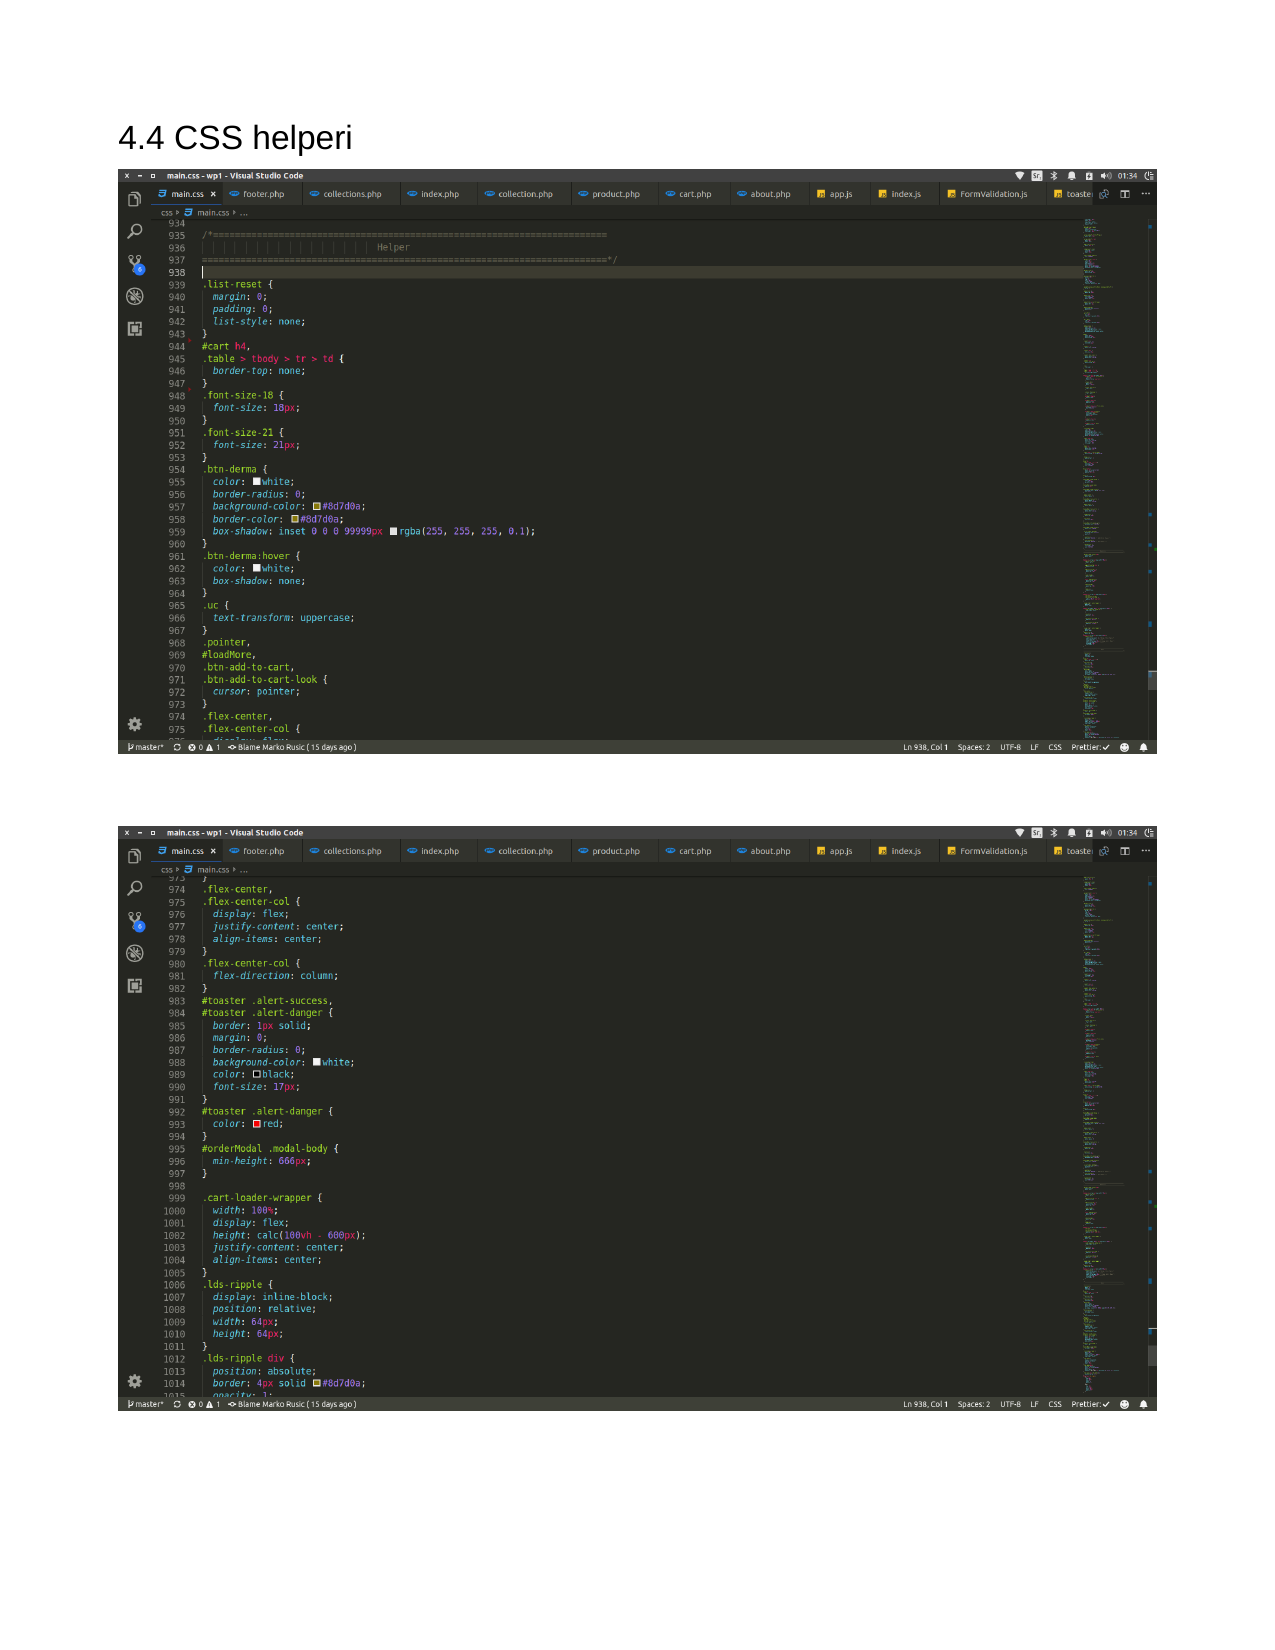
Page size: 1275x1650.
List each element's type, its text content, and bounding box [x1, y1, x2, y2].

picture [118, 826, 1157, 1411]
subtitle 4.4 CSS helperi [118, 118, 1157, 157]
picture [118, 169, 1157, 754]
